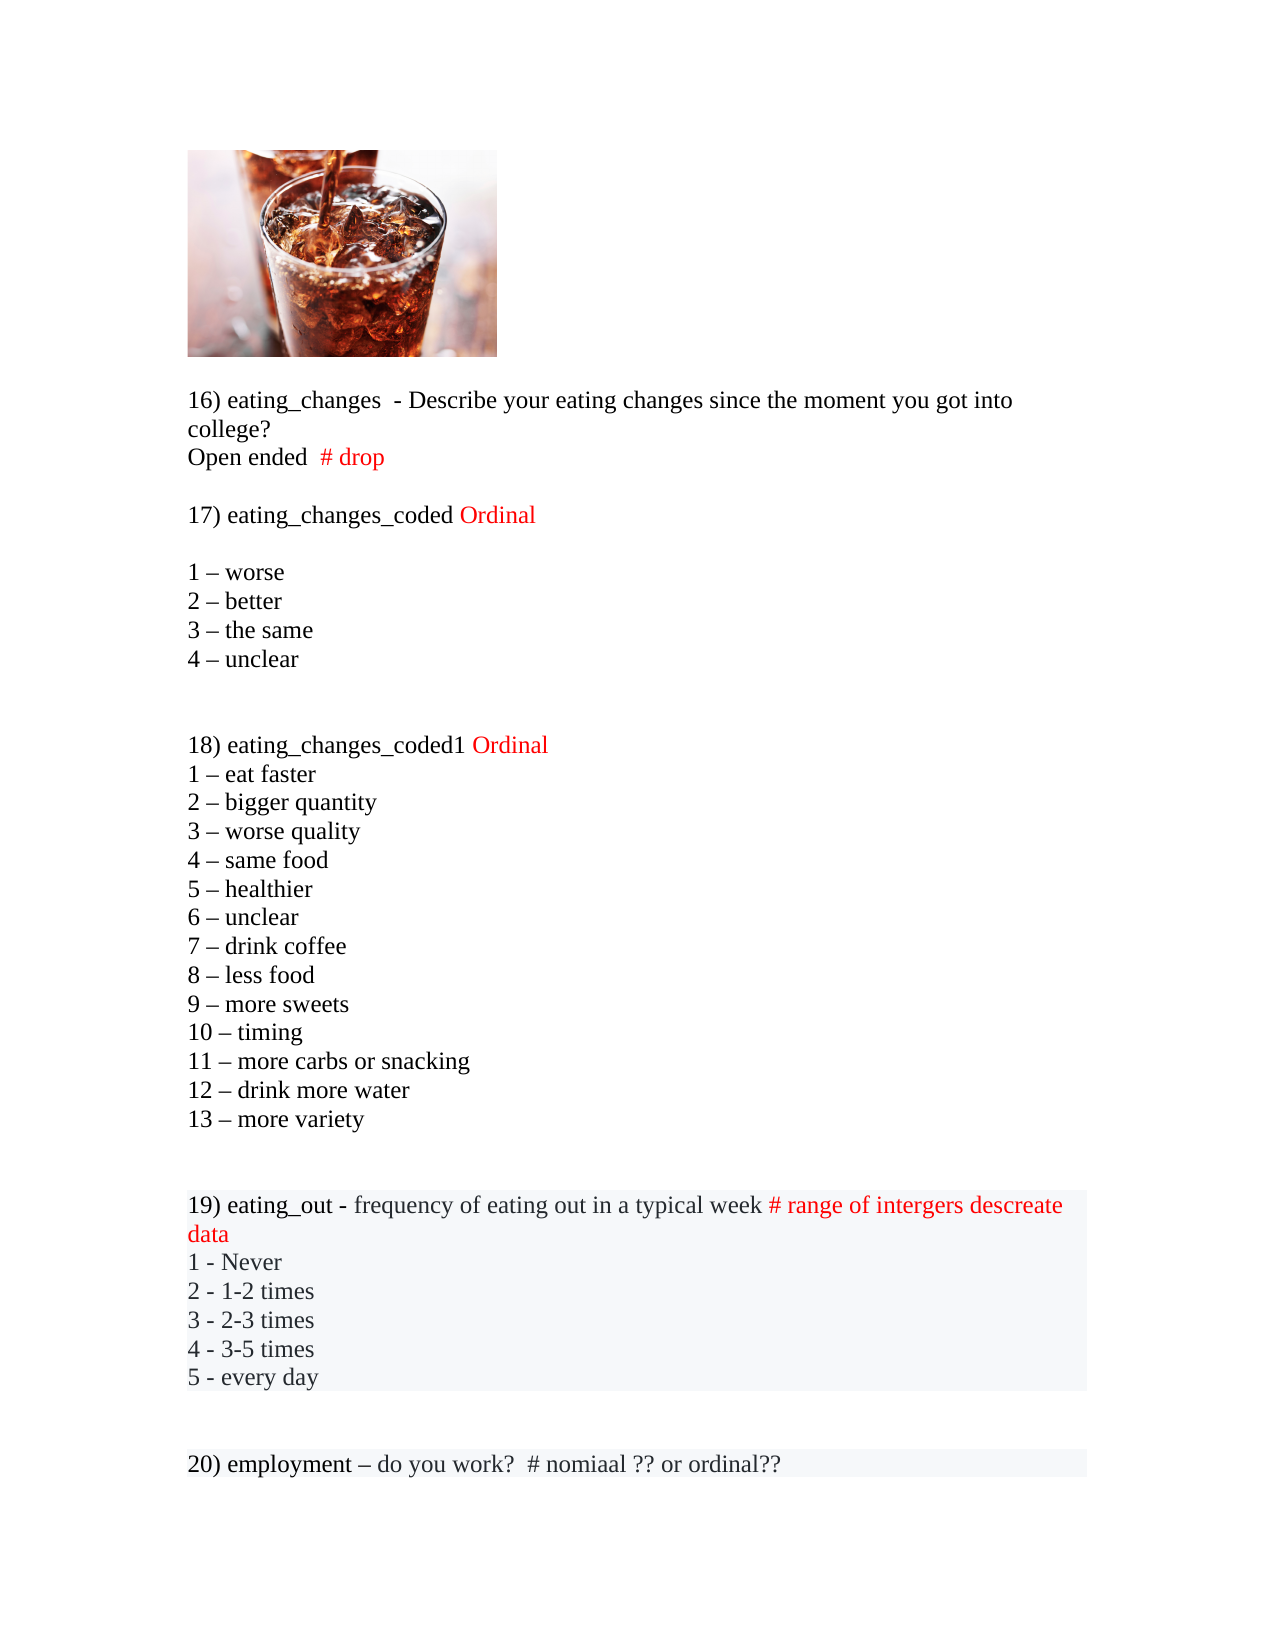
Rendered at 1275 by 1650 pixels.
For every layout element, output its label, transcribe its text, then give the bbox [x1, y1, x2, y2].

text 3 – the same [187, 615, 1087, 644]
picture [187, 150, 497, 357]
text 16) eating_changes - Describe your eating changes since the moment you got into college? [187, 385, 1087, 442]
text 4 – unclear [187, 644, 1087, 672]
text 4 - 3-5 times [187, 1334, 1087, 1362]
text 2 – bigger quantity [187, 787, 1087, 816]
text 13 – more variety [187, 1104, 1087, 1132]
text 8 – less food [187, 960, 1087, 989]
text 10 – timing [187, 1017, 1087, 1046]
text 6 – unclear [187, 902, 1087, 931]
text 1 - Never [187, 1247, 1087, 1276]
text 5 – healthier [187, 874, 1087, 902]
text 3 – worse quality [187, 816, 1087, 845]
text 2 – better [187, 586, 1087, 615]
text 18) eating_changes_coded1 Ordinal [187, 730, 1087, 759]
text 20) employment – do you work? # nomiaal ?? or ordinal?? [187, 1449, 1087, 1477]
text 1 – worse [187, 557, 1087, 586]
text 12 – drink more water [187, 1075, 1087, 1104]
text 2 - 1-2 times [187, 1276, 1087, 1305]
text Open ended # drop [187, 442, 1087, 471]
text 3 - 2-3 times [187, 1305, 1087, 1334]
text 11 – more carbs or snacking [187, 1046, 1087, 1075]
text 5 - every day [187, 1362, 1087, 1391]
text 4 – same food [187, 845, 1087, 874]
text 1 – eat faster [187, 759, 1087, 787]
text 7 – drink coffee [187, 931, 1087, 960]
text 9 – more sweets [187, 989, 1087, 1017]
text 19) eating_out - frequency of eating out in a typical week # range of intergers descreate data [187, 1190, 1087, 1247]
text 17) eating_changes_coded Ordinal [187, 500, 1087, 529]
